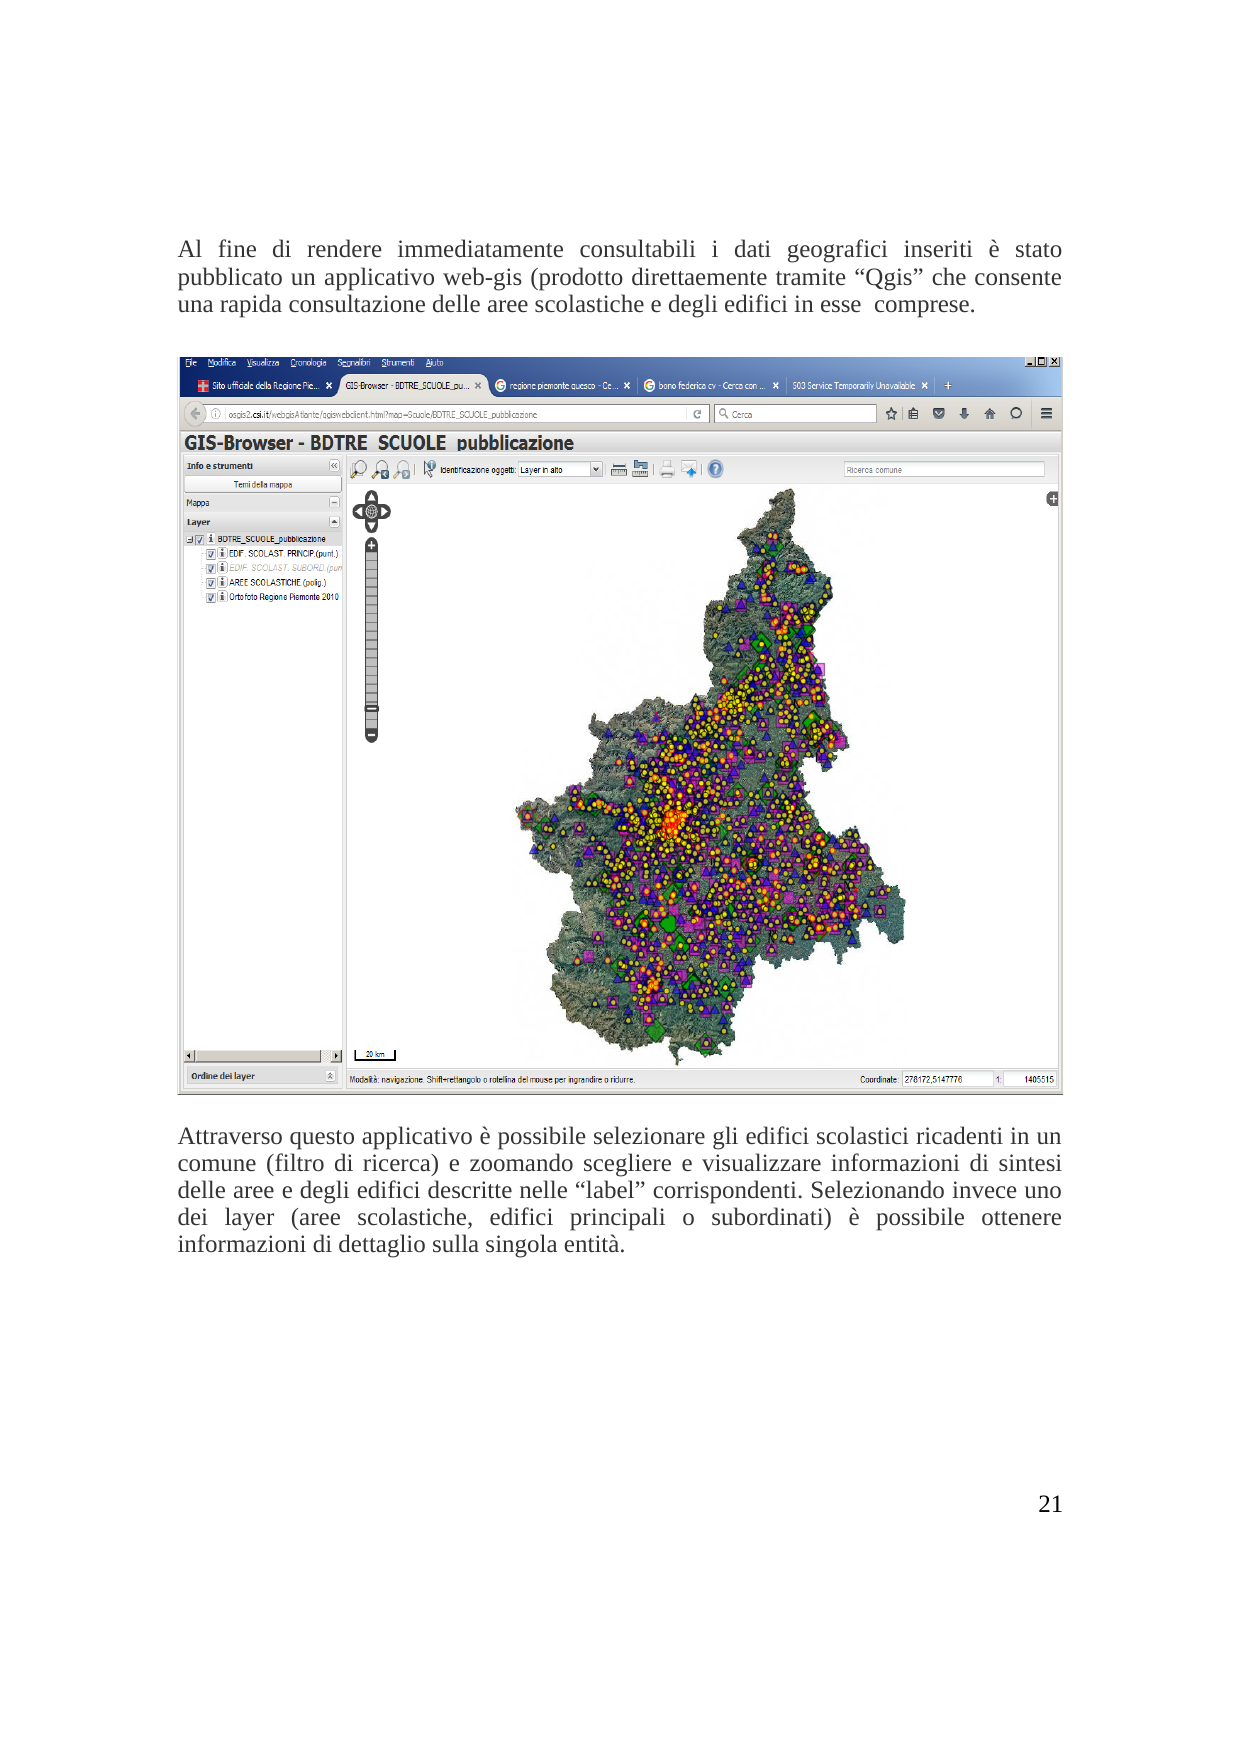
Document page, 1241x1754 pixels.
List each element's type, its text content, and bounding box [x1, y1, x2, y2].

picture [177, 357, 1063, 1095]
text Attraverso questo applicativo è possibile selezionare gli edifici scolastici ricadenti in un comune (filtro di ricerca) e zoomando scegliere e visualizzare informazioni di sintesi delle aree e degli edifici descritte nelle “label” corrispondenti. Selezionando invece uno dei layer (aree scolastiche, edifici principali o subordinati) è possibile ottenere informazioni di dettaglio sulla singola entità. [177, 1123, 1063, 1258]
text Al fine di rendere immediatamente consultabili i dati geografici inseriti è stato pubblicato un applicativo web-gis (prodotto direttaemente tramite “Qgis” che consente una rapida consultazione delle aree scolastiche e degli edifici in esse comprese. [177, 236, 1063, 317]
